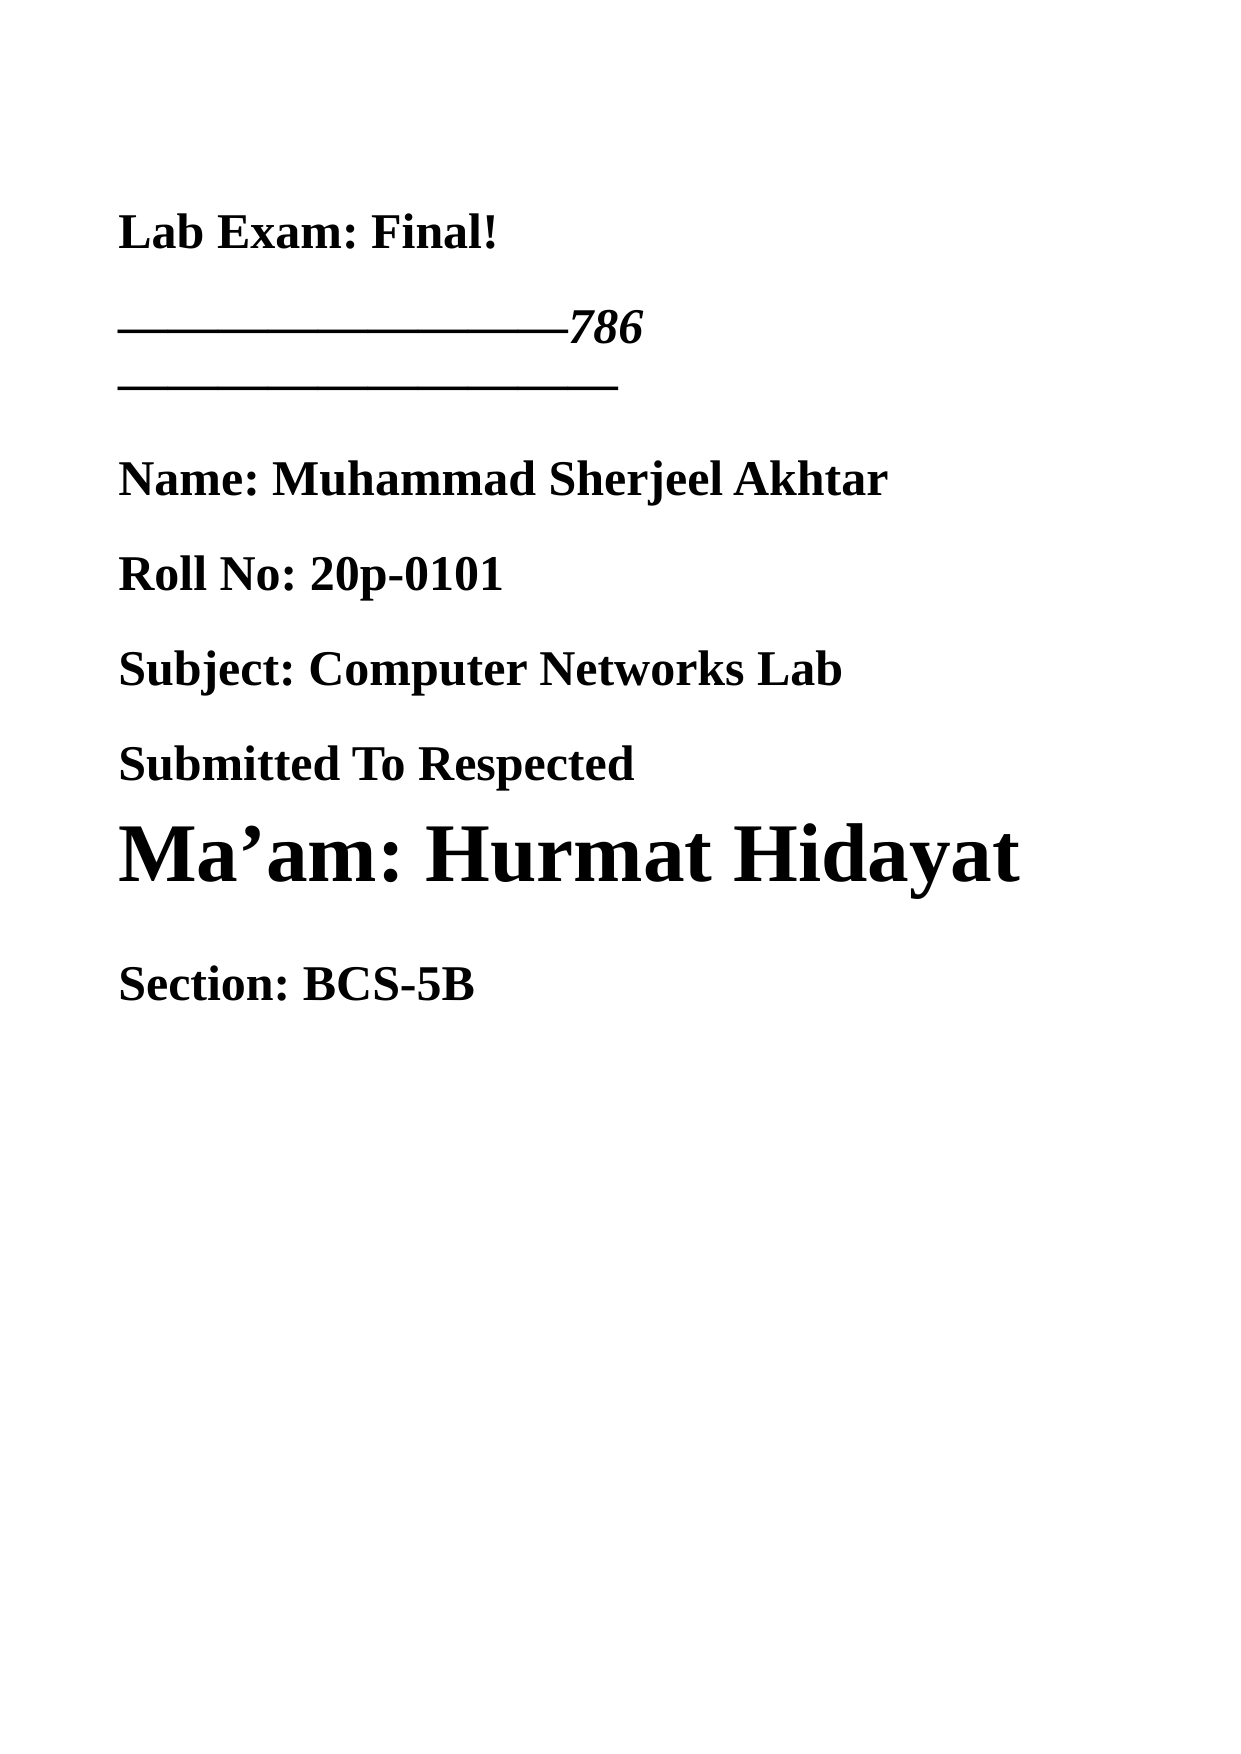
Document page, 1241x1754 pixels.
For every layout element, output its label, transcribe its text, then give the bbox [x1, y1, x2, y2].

subtitle Section: BCS-5B [118, 954, 1122, 1011]
text Ma’am: Hurmat Hidayat [118, 804, 1122, 900]
subtitle Submitted To Respected [118, 734, 1122, 791]
subtitle Roll No: 20p-0101 [118, 544, 1122, 601]
subtitle Subject: Computer Networks Lab [118, 639, 1122, 696]
subtitle —————————786—————————— [118, 296, 1122, 411]
subtitle Name: Muhammad Sherjeel Akhtar [118, 449, 1122, 506]
subtitle Lab Exam: Final! [118, 201, 1122, 259]
